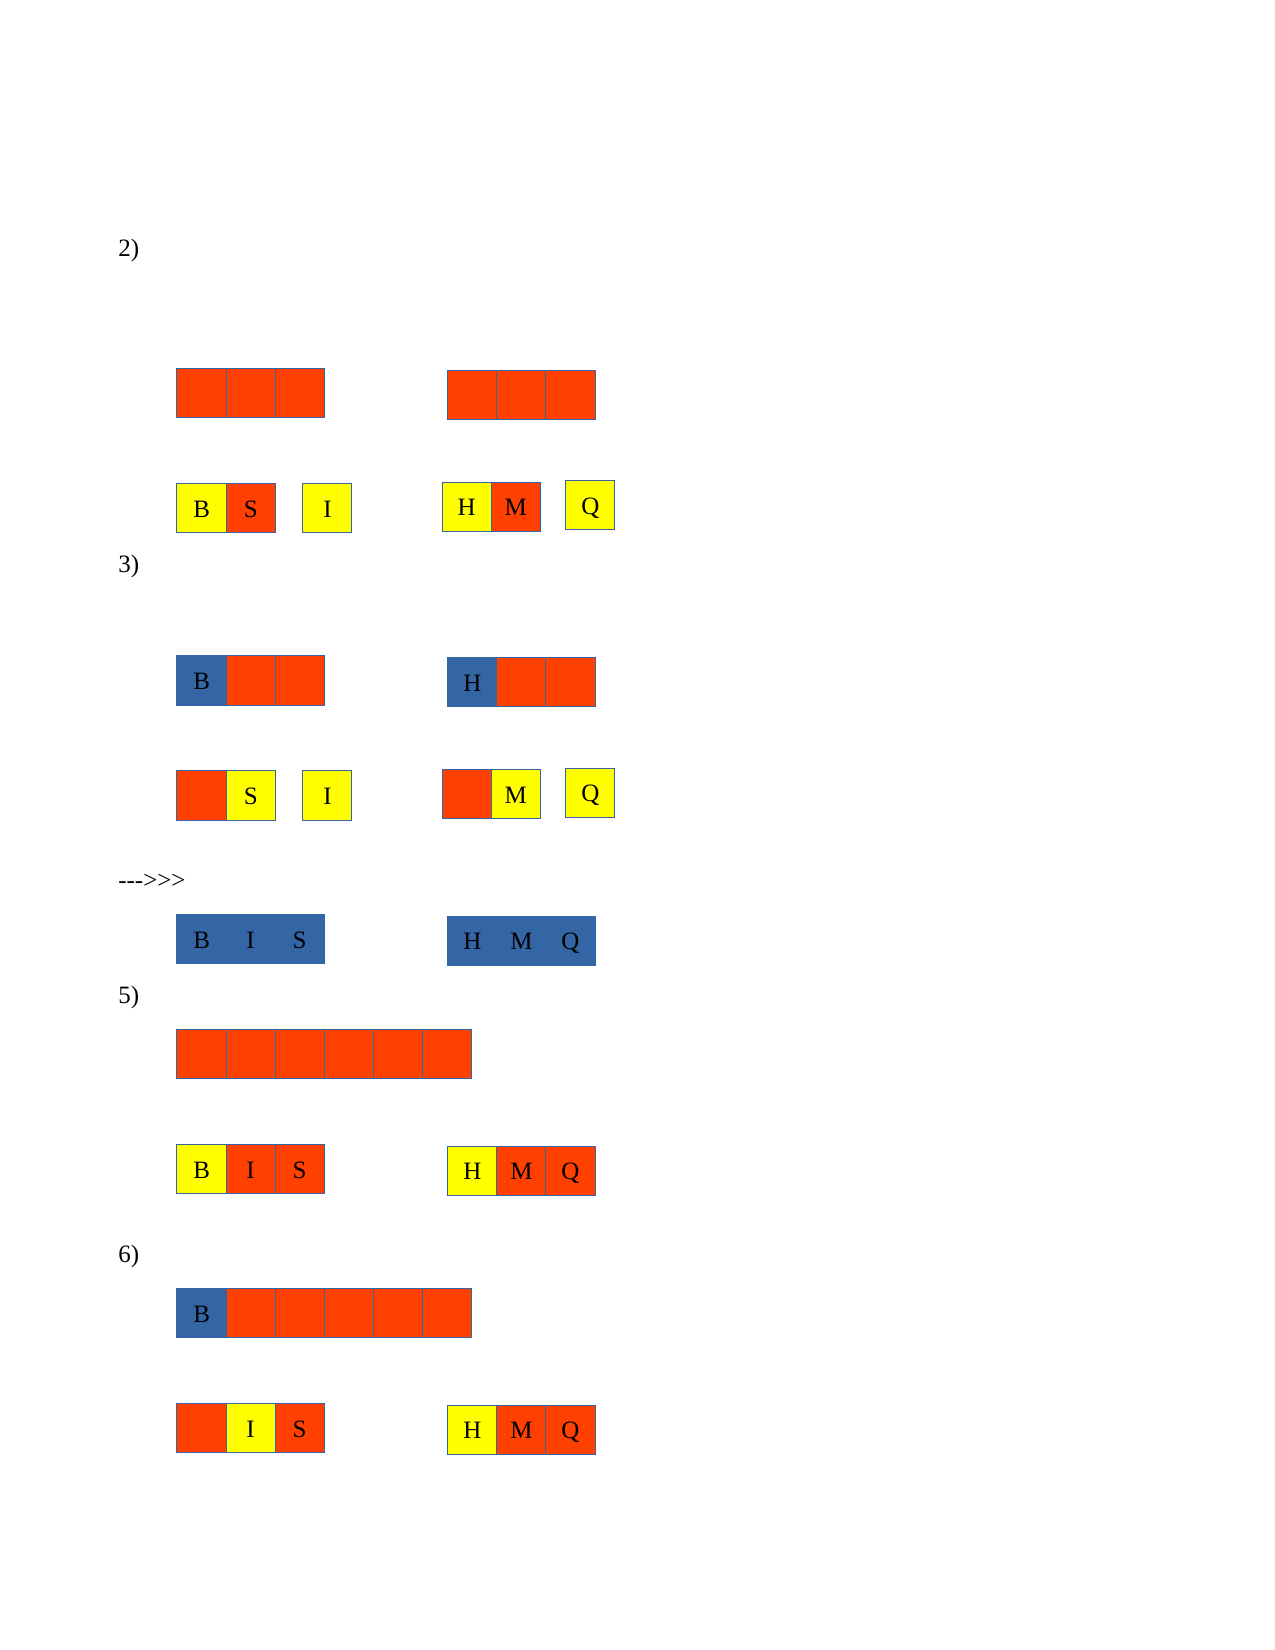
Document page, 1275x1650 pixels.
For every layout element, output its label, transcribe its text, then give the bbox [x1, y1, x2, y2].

text 2) [118, 233, 1157, 262]
text --->>> [118, 866, 1157, 894]
text 6) [118, 1239, 1157, 1268]
text 3) [118, 549, 1157, 578]
text 5) [118, 981, 1157, 1009]
